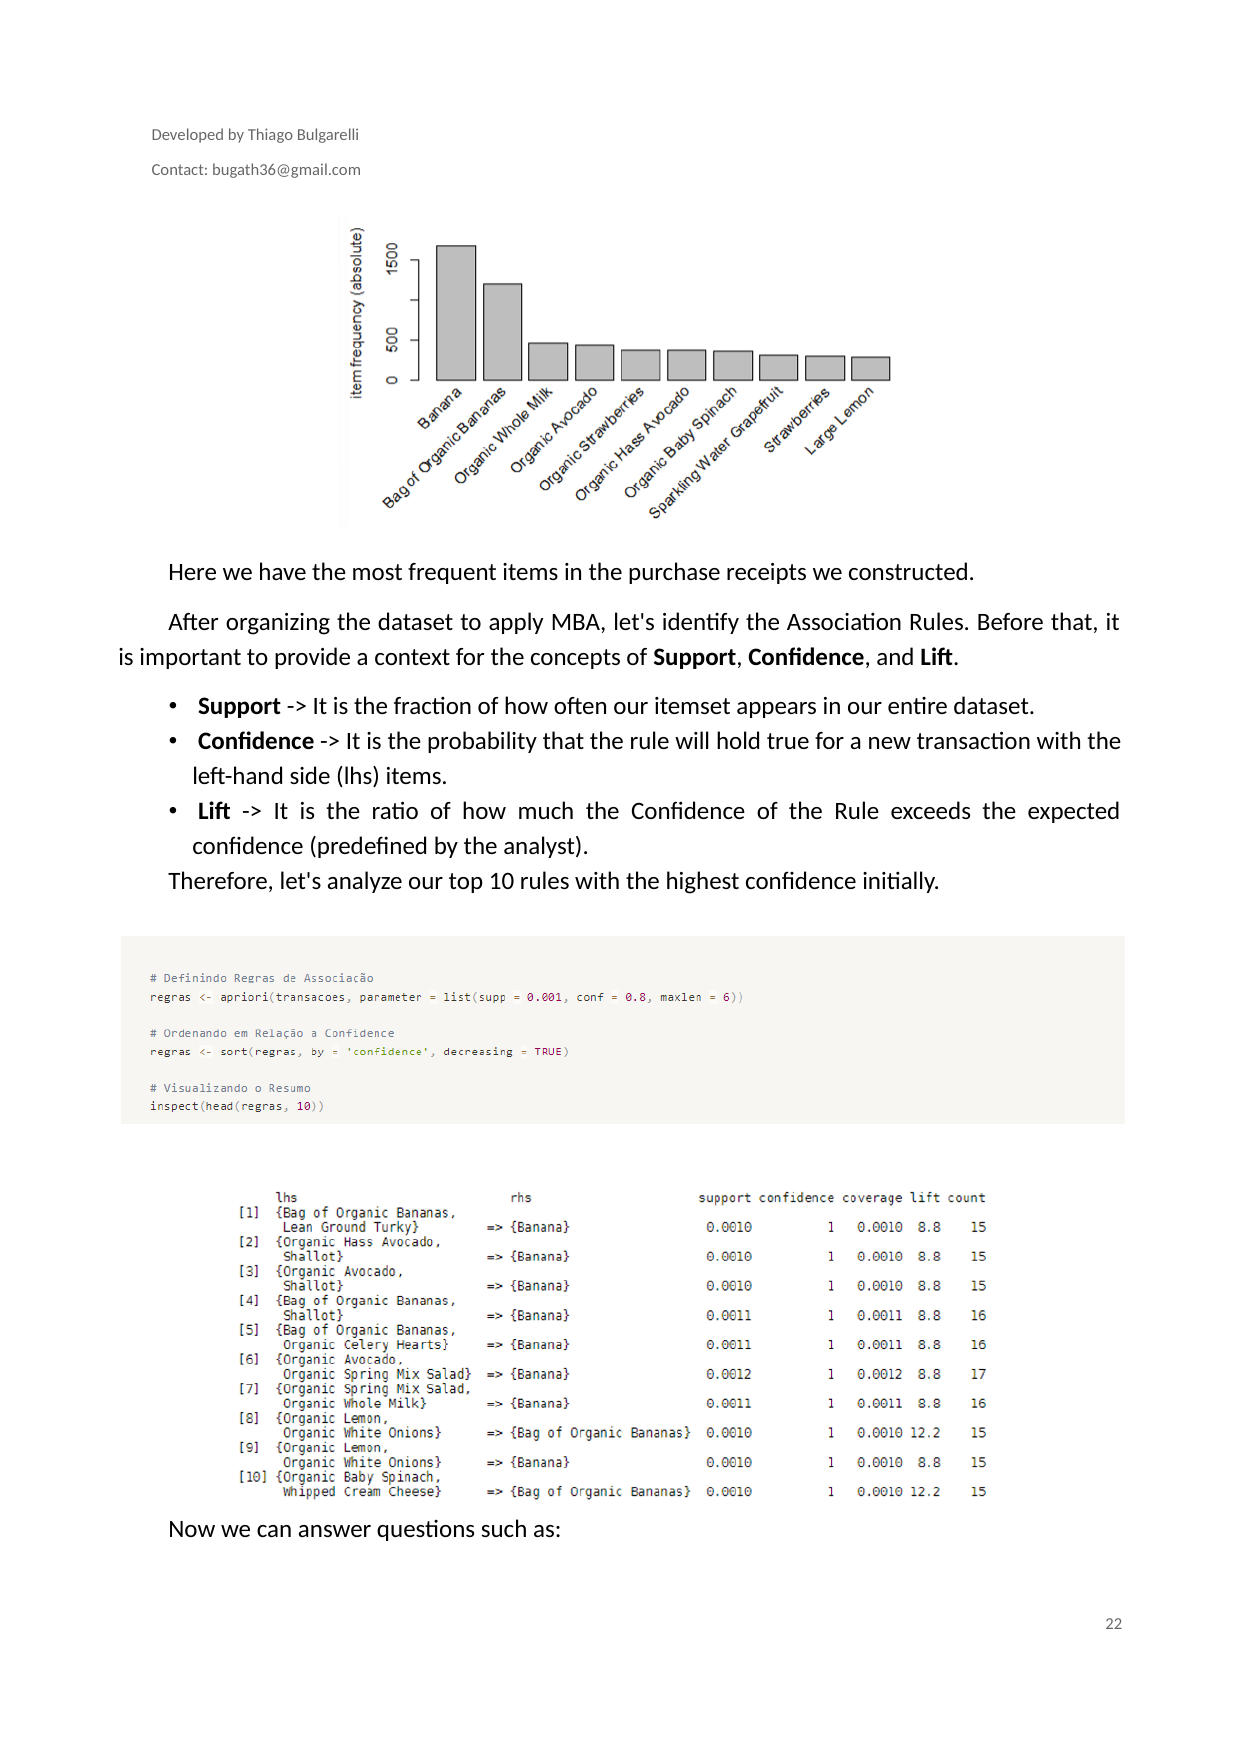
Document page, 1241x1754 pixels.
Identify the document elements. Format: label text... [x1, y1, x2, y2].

list Support -> It is the fraction of how often our itemset appears in our entire dataset. [162, 690, 1122, 721]
picture [337, 209, 903, 527]
text Now we can answer questions such as: [118, 1178, 1122, 1543]
text Here we have the most frequent items in the purchase receipts we constructed. [118, 556, 1122, 587]
list Lift -> It is the ratio of how much the Confidence of the Rule exceeds the expected confidence (predefined by the analyst). [162, 795, 1122, 861]
list Confidence -> It is the probability that the rule will hold true for a new transaction with the left-hand side (lhs) items. [162, 725, 1122, 791]
text Therefore, let's analyze our top 10 rules with the highest confidence initially. [118, 865, 1122, 896]
text After organizing the dataset to apply MBA, let's identify the Association Rules. Before that, it is important to provide a context for the concepts of Support, Confidence, and Lift. [118, 606, 1122, 671]
picture [121, 936, 1125, 1124]
picture [233, 1177, 1007, 1509]
